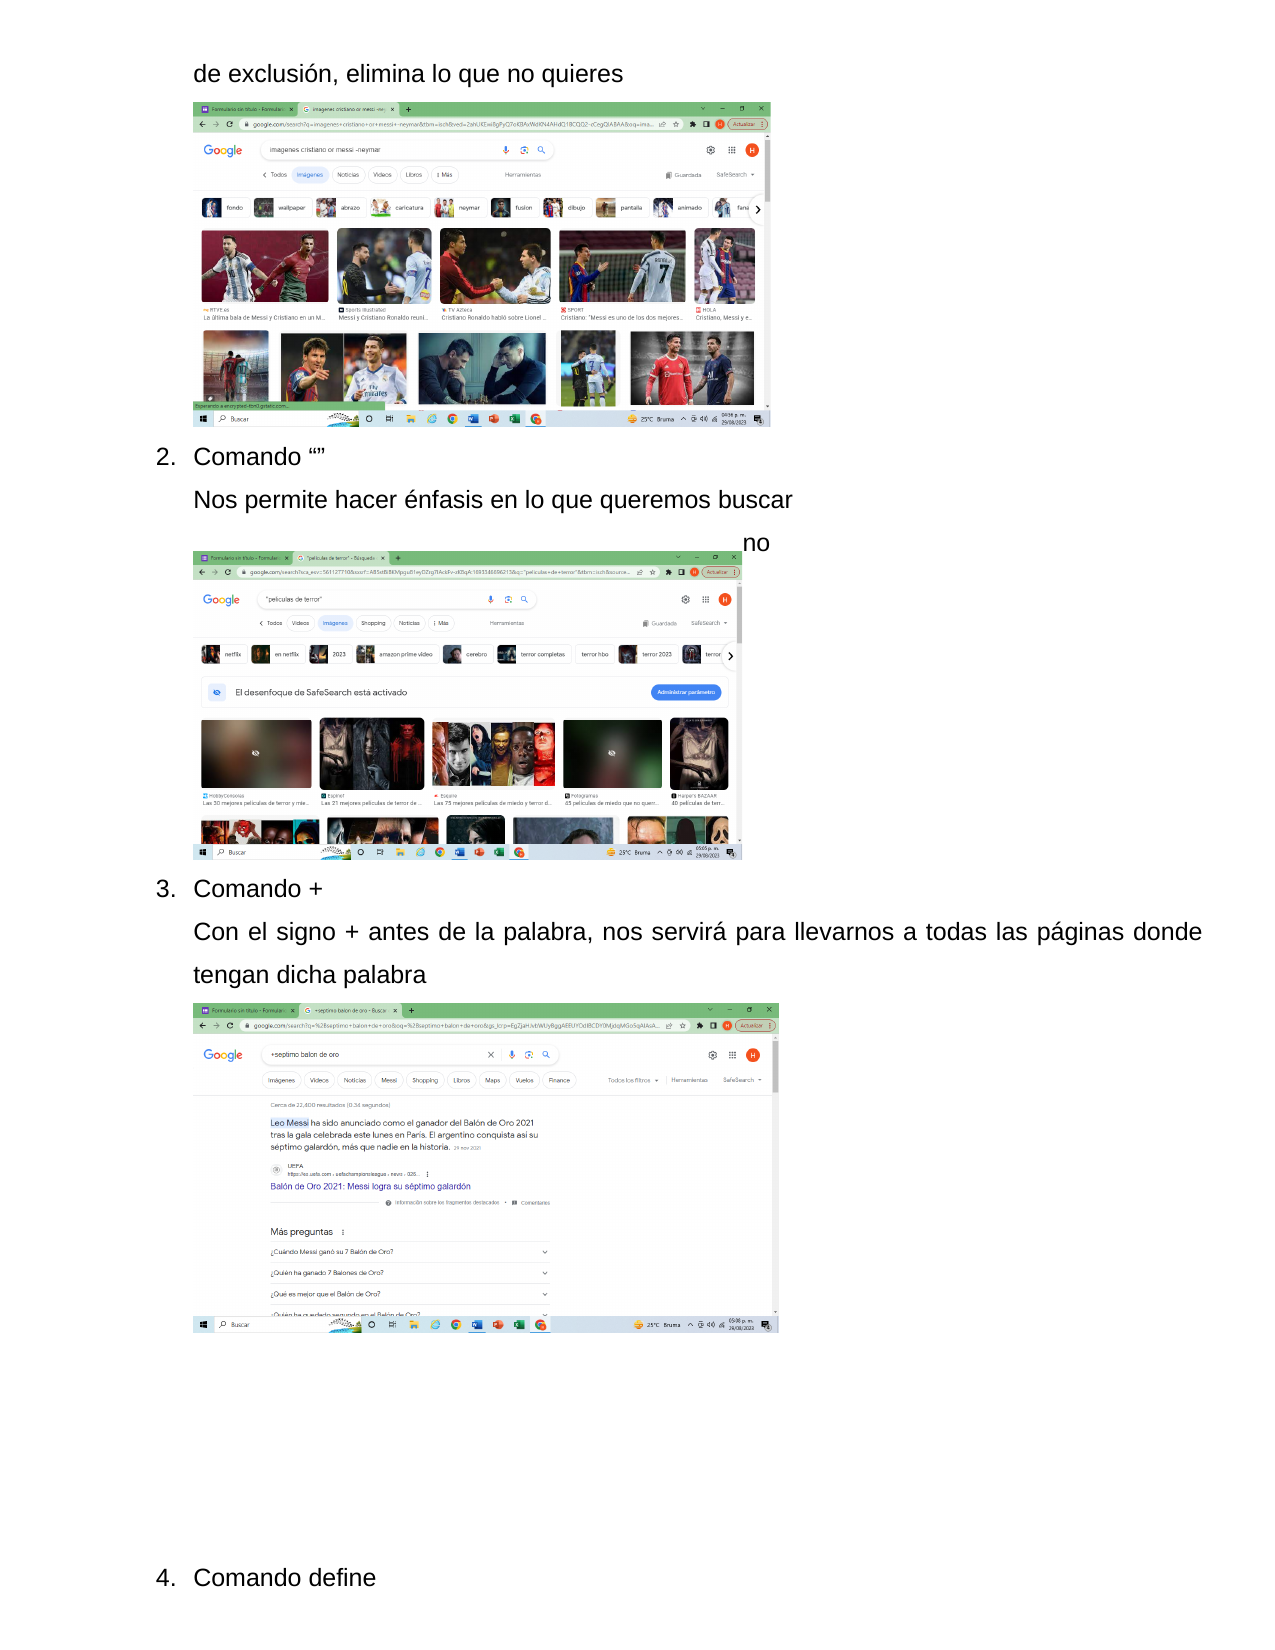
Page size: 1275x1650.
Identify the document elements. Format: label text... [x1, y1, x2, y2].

text no [193, 528, 1205, 860]
text Nos permite hacer énfasis en lo que queremos buscar [193, 484, 1205, 513]
list Comando “” [156, 441, 1205, 470]
text de exclusión, elimina lo que no quieres [193, 59, 1205, 88]
text Con el signo + antes de la palabra, nos servirá para llevarnos a todas las páginas donde tengan dicha palabra [193, 917, 1205, 989]
list Comando + [156, 874, 1205, 903]
list Comando define [156, 1563, 1205, 1592]
